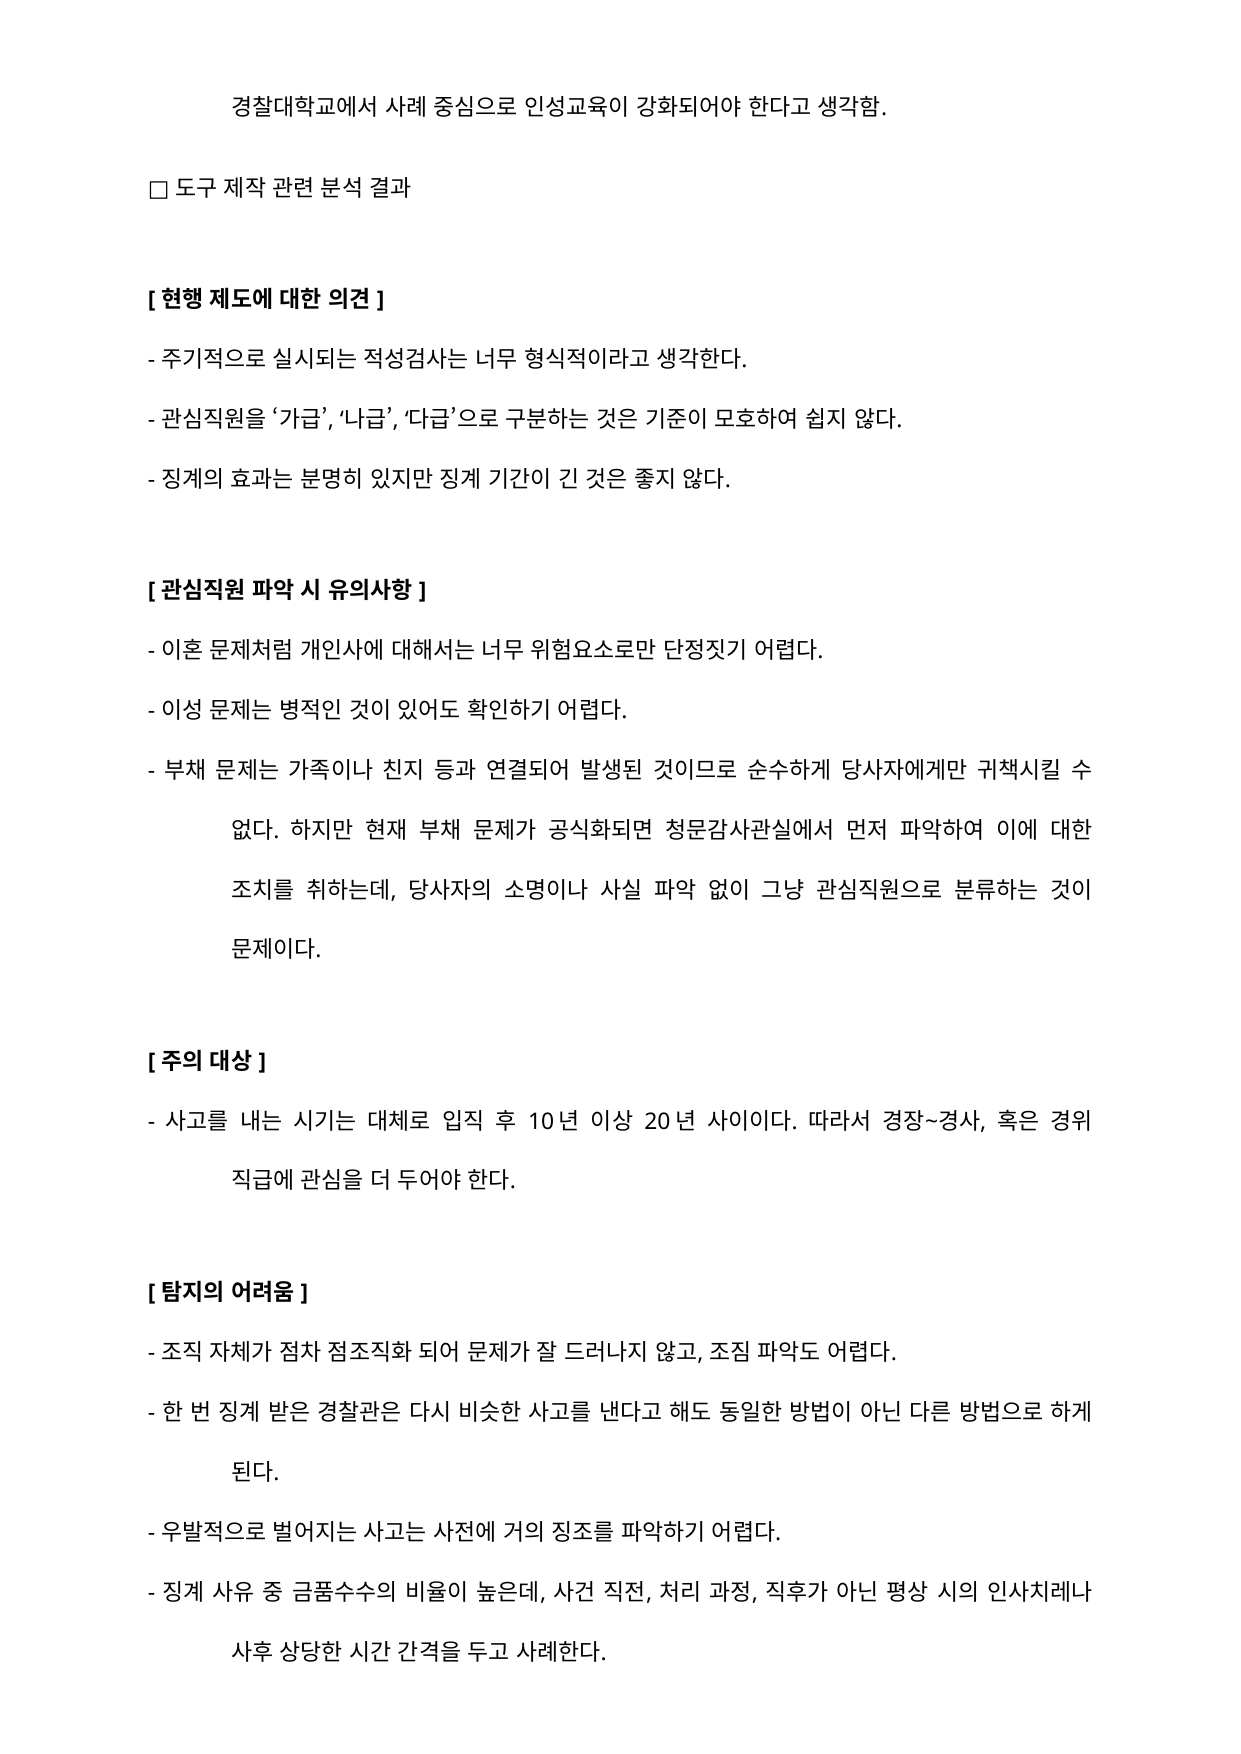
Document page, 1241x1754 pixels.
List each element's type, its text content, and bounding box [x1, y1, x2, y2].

text □ 도구 제작 관련 분석 결과 [148, 169, 1093, 203]
text [ 탐지의 어려움 ] [148, 1273, 1093, 1307]
text - 이성 문제는 병적인 것이 있어도 확인하기 어렵다. [148, 692, 1093, 725]
text - 징계 사유 중 금품수수의 비율이 높은데, 사건 직전, 처리 과정, 직후가 아닌 평상 시의 인사치레나 사후 상당한 시간 간격을 두고 사례한다. [148, 1573, 1093, 1667]
text - 부채 문제는 가족이나 친지 등과 연결되어 발생된 것이므로 순수하게 당사자에게만 귀책시킬 수 없다. 하지만 현재 부채 문제가 공식화되면 청문감사관실에서 먼저 파악하여 이에 대한 조치를 취하는데, 당사자의 소명이나 사실 파악 없이 그냥 관심직원으로 분류하는 것이 문제이다. [148, 752, 1093, 965]
text - 사고를 내는 시기는 대체로 입직 후 10년 이상 20년 사이이다. 따라서 경장~경사, 혹은 경위 직급에 관심을 더 두어야 한다. [148, 1102, 1093, 1196]
text - 조직 자체가 점차 점조직화 되어 문제가 잘 드러나지 않고, 조짐 파악도 어렵다. [148, 1333, 1093, 1367]
text - 관심직원을 ‘가급’, ‘나급’, ‘다급’으로 구분하는 것은 기준이 모호하여 쉽지 않다. [148, 401, 1093, 434]
text [ 현행 제도에 대한 의견 ] [148, 281, 1093, 314]
text - 우발적으로 벌어지는 사고는 사전에 거의 징조를 파악하기 어렵다. [148, 1513, 1093, 1547]
text [ 관심직원 파악 시 유의사항 ] [148, 572, 1093, 605]
text - 징계의 효과는 분명히 있지만 징계 기간이 긴 것은 좋지 않다. [148, 461, 1093, 494]
text - 주기적으로 실시되는 적성검사는 너무 형식적이라고 생각한다. [148, 341, 1093, 374]
text 경찰대학교에서 사례 중심으로 인성교육이 강화되어야 한다고 생각함. [148, 88, 1093, 122]
text - 이혼 문제처럼 개인사에 대해서는 너무 위험요소로만 단정짓기 어렵다. [148, 632, 1093, 665]
text [ 주의 대상 ] [148, 1042, 1093, 1076]
text - 한 번 징계 받은 경찰관은 다시 비슷한 사고를 낸다고 해도 동일한 방법이 아닌 다른 방법으로 하게 된다. [148, 1393, 1093, 1487]
